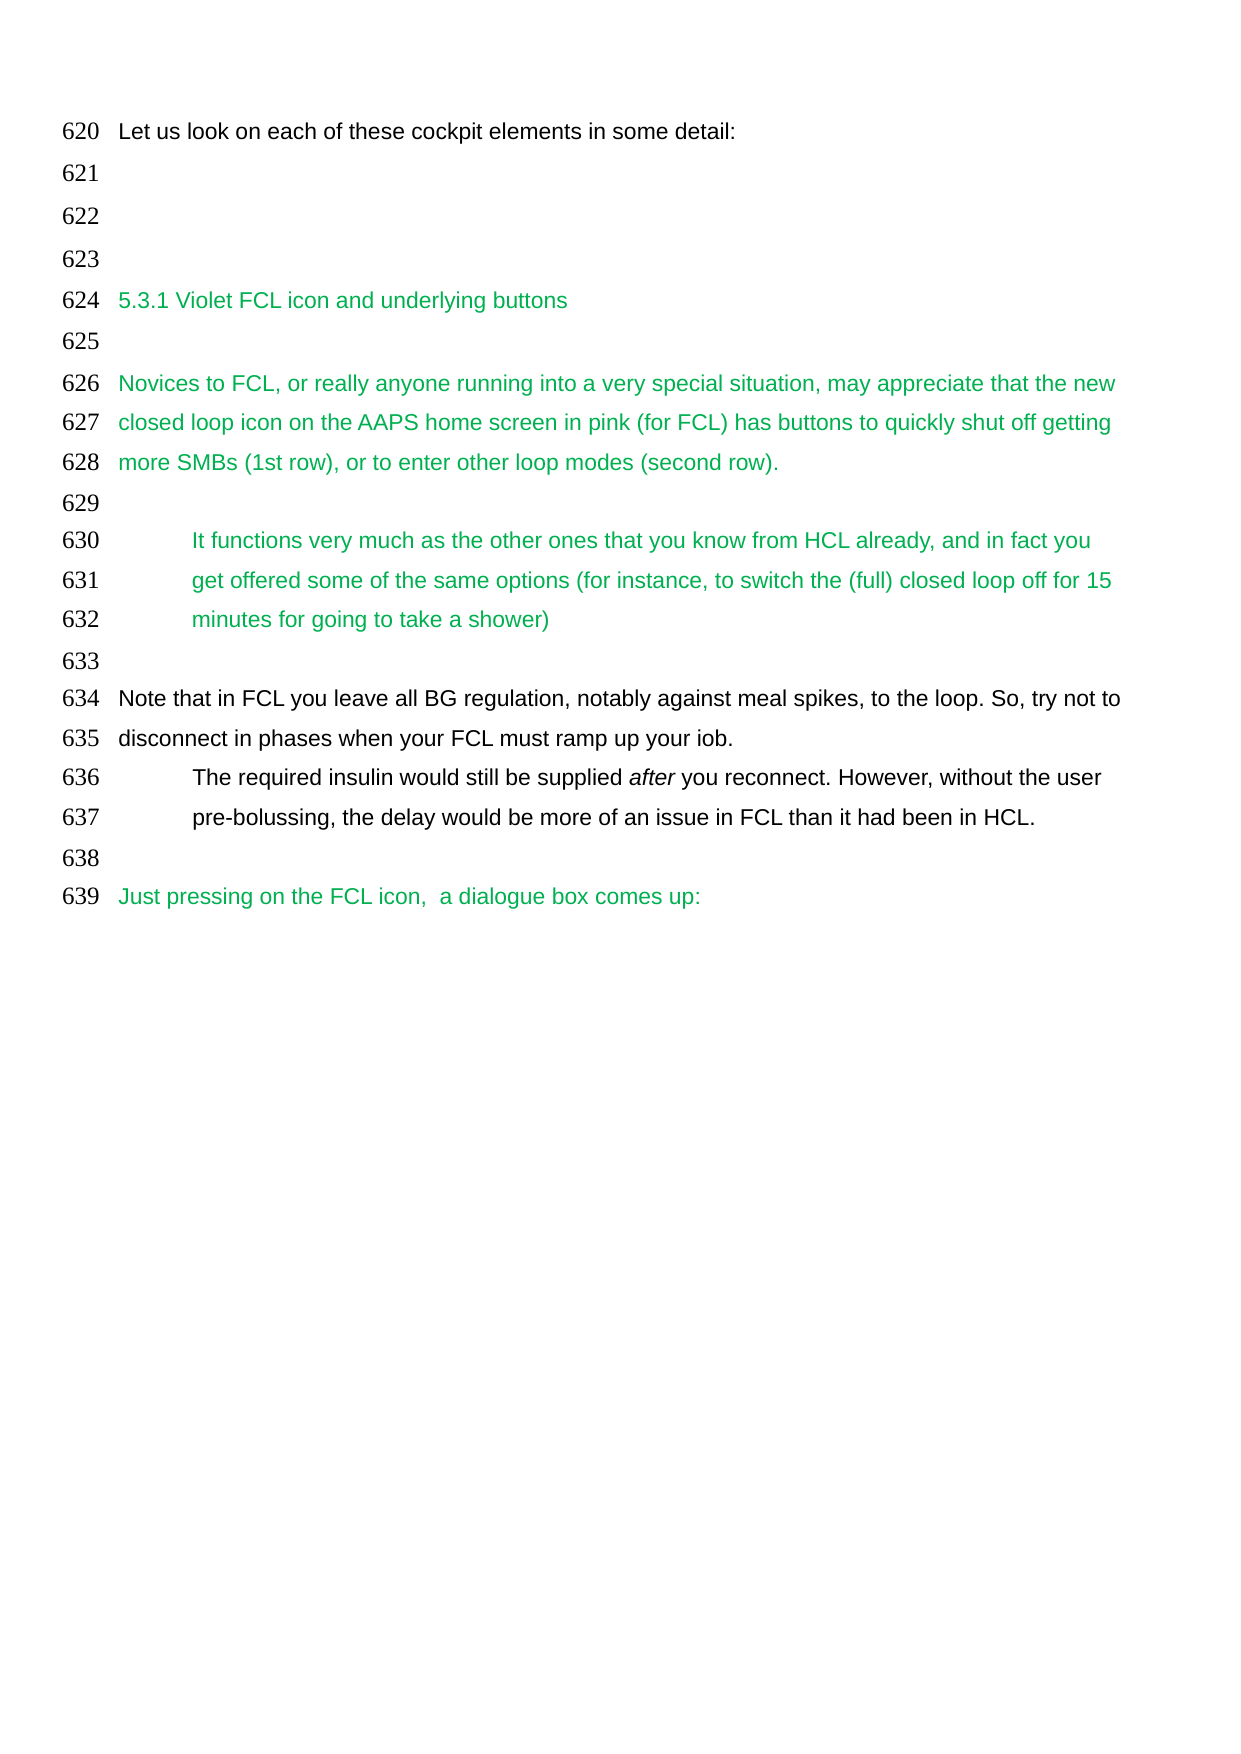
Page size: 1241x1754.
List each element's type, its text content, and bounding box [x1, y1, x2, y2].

text Just pressing on the FCL icon, a dialogue box comes up: [118, 883, 1122, 909]
text Note that in FCL you leave all BG regulation, notably against meal spikes, to the loop. So, try not to disconnect in phases when your FCL must ramp up your iob. [118, 685, 1122, 751]
text Let us look on each of these cockpit elements in some detail: [118, 118, 1122, 144]
text Novices to FCL, or really anyone running into a very special situation, may appreciate that the new closed loop icon on the AAPS home screen in pink (for FCL) has buttons to quickly shut off getting more SMBs (1st row), or to enter other loop modes (second row). [118, 369, 1122, 475]
text It functions very much as the other ones that you know from HCL already, and in fact you get offered some of the same options (for instance, to switch the (full) closed loop off for 15 minutes for going to take a shower) [192, 527, 1122, 633]
text The required insulin would still be supplied after you reconnect. However, without the user pre-bolussing, the delay would be more of an issue in FCL than it had been in HCL. [192, 764, 1122, 830]
text 5.3.1 Violet FCL icon and underlying buttons [118, 287, 1122, 313]
